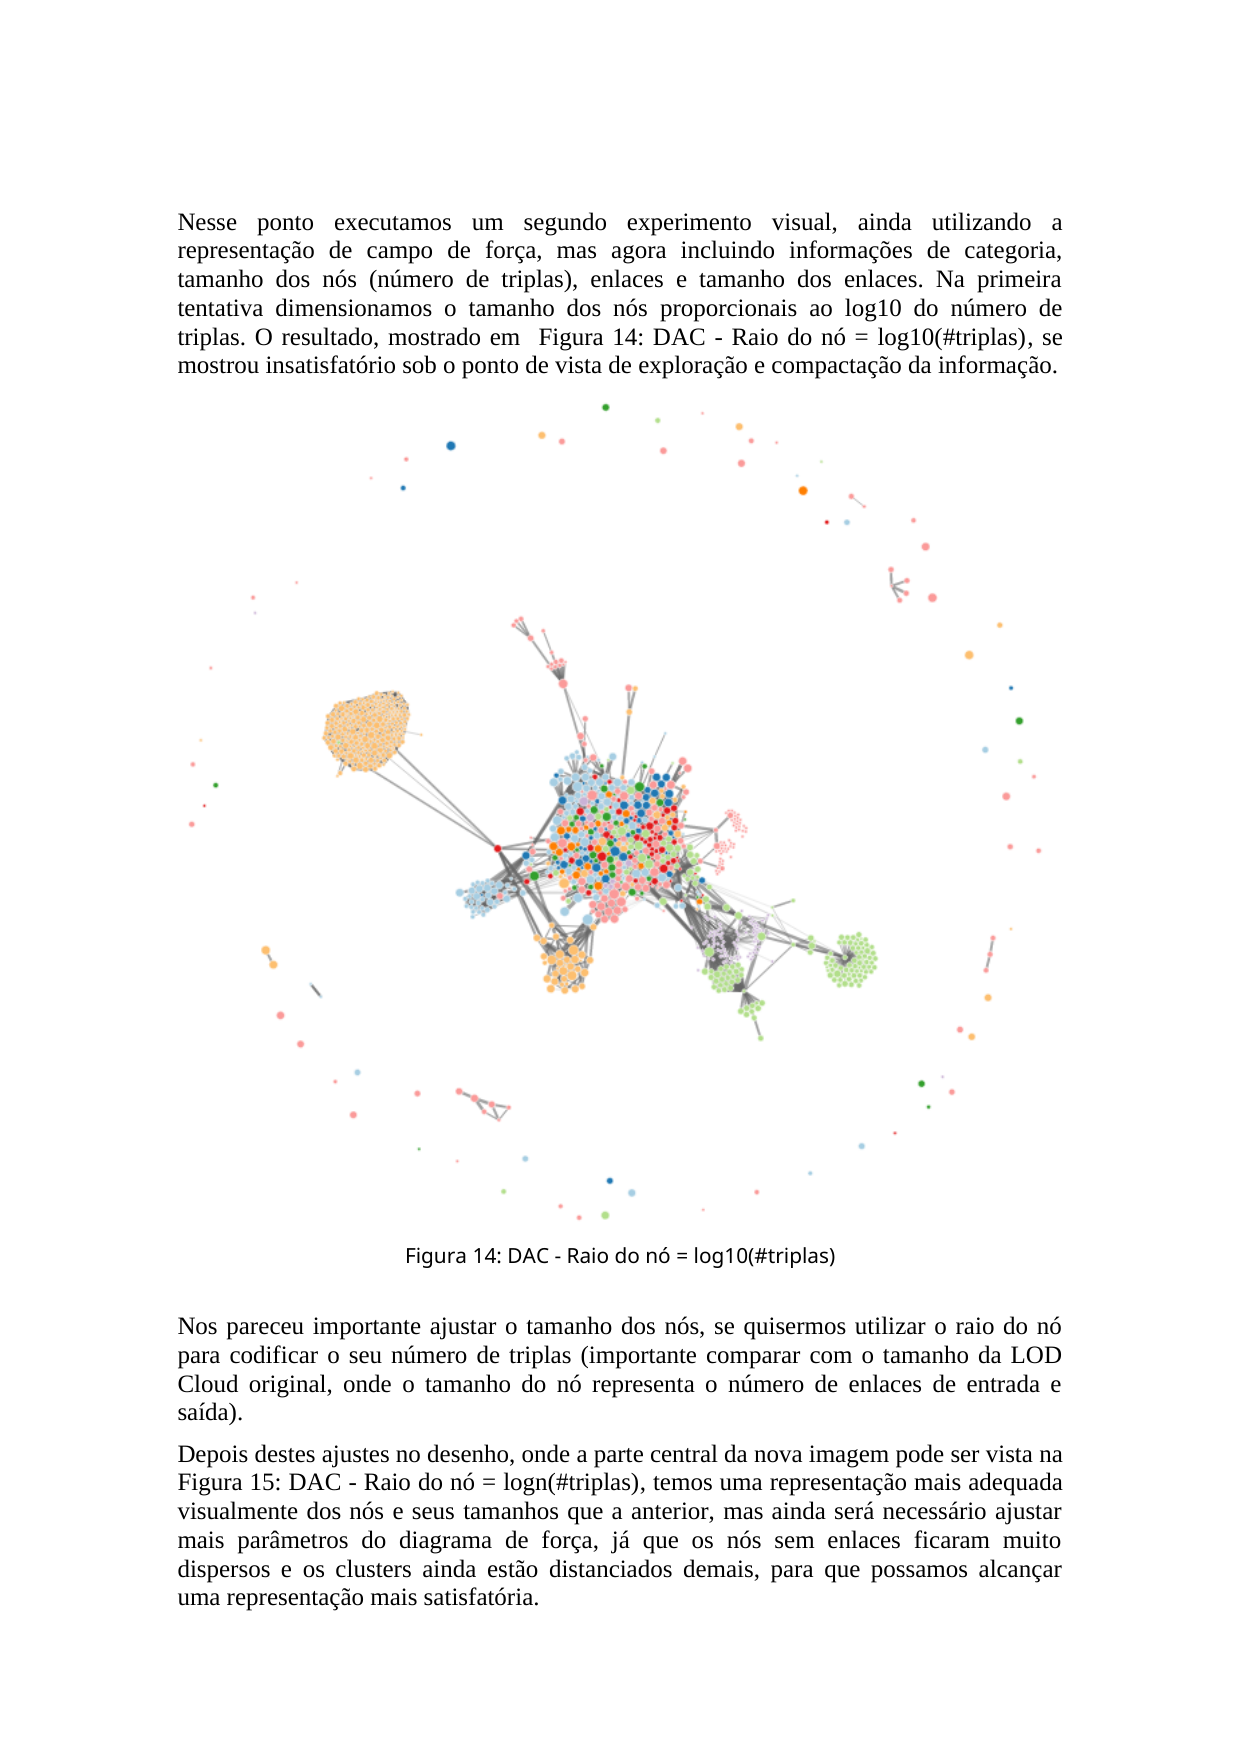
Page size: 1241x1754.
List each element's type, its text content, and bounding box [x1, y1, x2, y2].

text Nos pareceu importante ajustar o tamanho dos nós, se quisermos utilizar o raio do nó para codificar o seu número de triplas (importante comparar com o tamanho da LOD Cloud original, onde o tamanho do nó representa o número de enlaces de entrada e saída). [177, 1311, 1063, 1426]
picture [177, 391, 1063, 1236]
text Depois destes ajustes no desenho, onde a parte central da nova imagem pode ser vista na Figura 15: DAC - Raio do nó = logn(#triplas), temos uma representação mais adequada visualmente dos nós e seus tamanhos que a anterior, mas ainda será necessário ajustar mais parâmetros do diagrama de força, já que os nós sem enlaces ficaram muito dispersos e os clusters ainda estão distanciados demais, para que possamos alcançar uma representação mais satisfatória. [177, 1439, 1063, 1611]
text Nesse ponto executamos um segundo experimento visual, ainda utilizando a representação de campo de força, mas agora incluindo informações de categoria, tamanho dos nós (número de triplas), enlaces e tamanho dos enlaces. Na primeira tentativa dimensionamos o tamanho dos nós proporcionais ao log10 do número de triplas. O resultado, mostrado em Figura 14: DAC - Raio do nó = log10(#triplas), se mostrou insatisfatório sob o ponto de vista de exploração e compactação da informação. [177, 207, 1063, 379]
text Figura 14: DAC - Raio do nó = log10(#triplas) [177, 1236, 1063, 1270]
